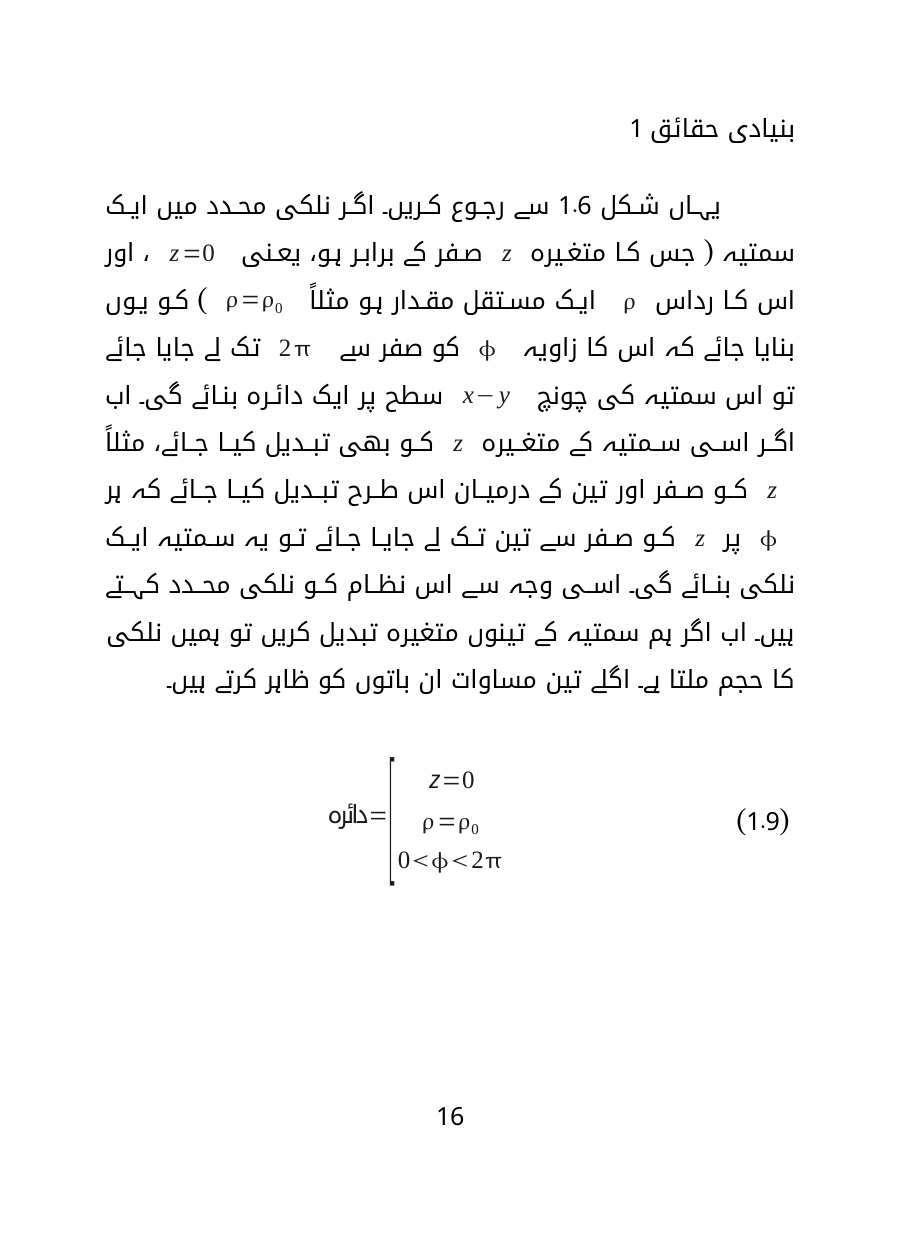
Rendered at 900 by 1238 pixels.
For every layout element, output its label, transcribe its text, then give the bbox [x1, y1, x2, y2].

table_header (1.9) [718, 750, 795, 905]
text یہاں شکل 1.6 سے رجوع کریں۔ اگر نلکی محدد میں ایک سمتیہ ( جس کا متغیرہصفر کے برابر ہو، یعنی ، اور اس کا رداس ایک مستقل مقدار ہو مثلاً ) کو یوں بنایا جائے کہ اس کا زاویہ کو صفر سے تک لے جایا جائے تو اس سمتیہ کی چونچ سطح پر ایک دائرہ بنائے گی۔ اب اگر اسی سمتیہ کے متغیرہکو بھی تبدیل کیا جائے، مثلاً کو صفر اور تین کے درمیان اس طرح تبدیل کیا جائے کہ ہرپرکو صفر سے تین تک لے جایا جائے تو یہ سمتیہ ایک نلکی بنائے گی۔ اسی وجہ سے اس نظام کو نلکی محدد کہتے ہیں۔ اب اگر ہم سمتیہ کے تینوں متغیرہ تبدیل کریں تو ہمیں نلکی کا حجم ملتا ہے۔ اگلے تین مساوات ان باتوں کو ظاہر کرتے ہیں۔ [105, 182, 795, 704]
table_header [105, 750, 718, 905]
